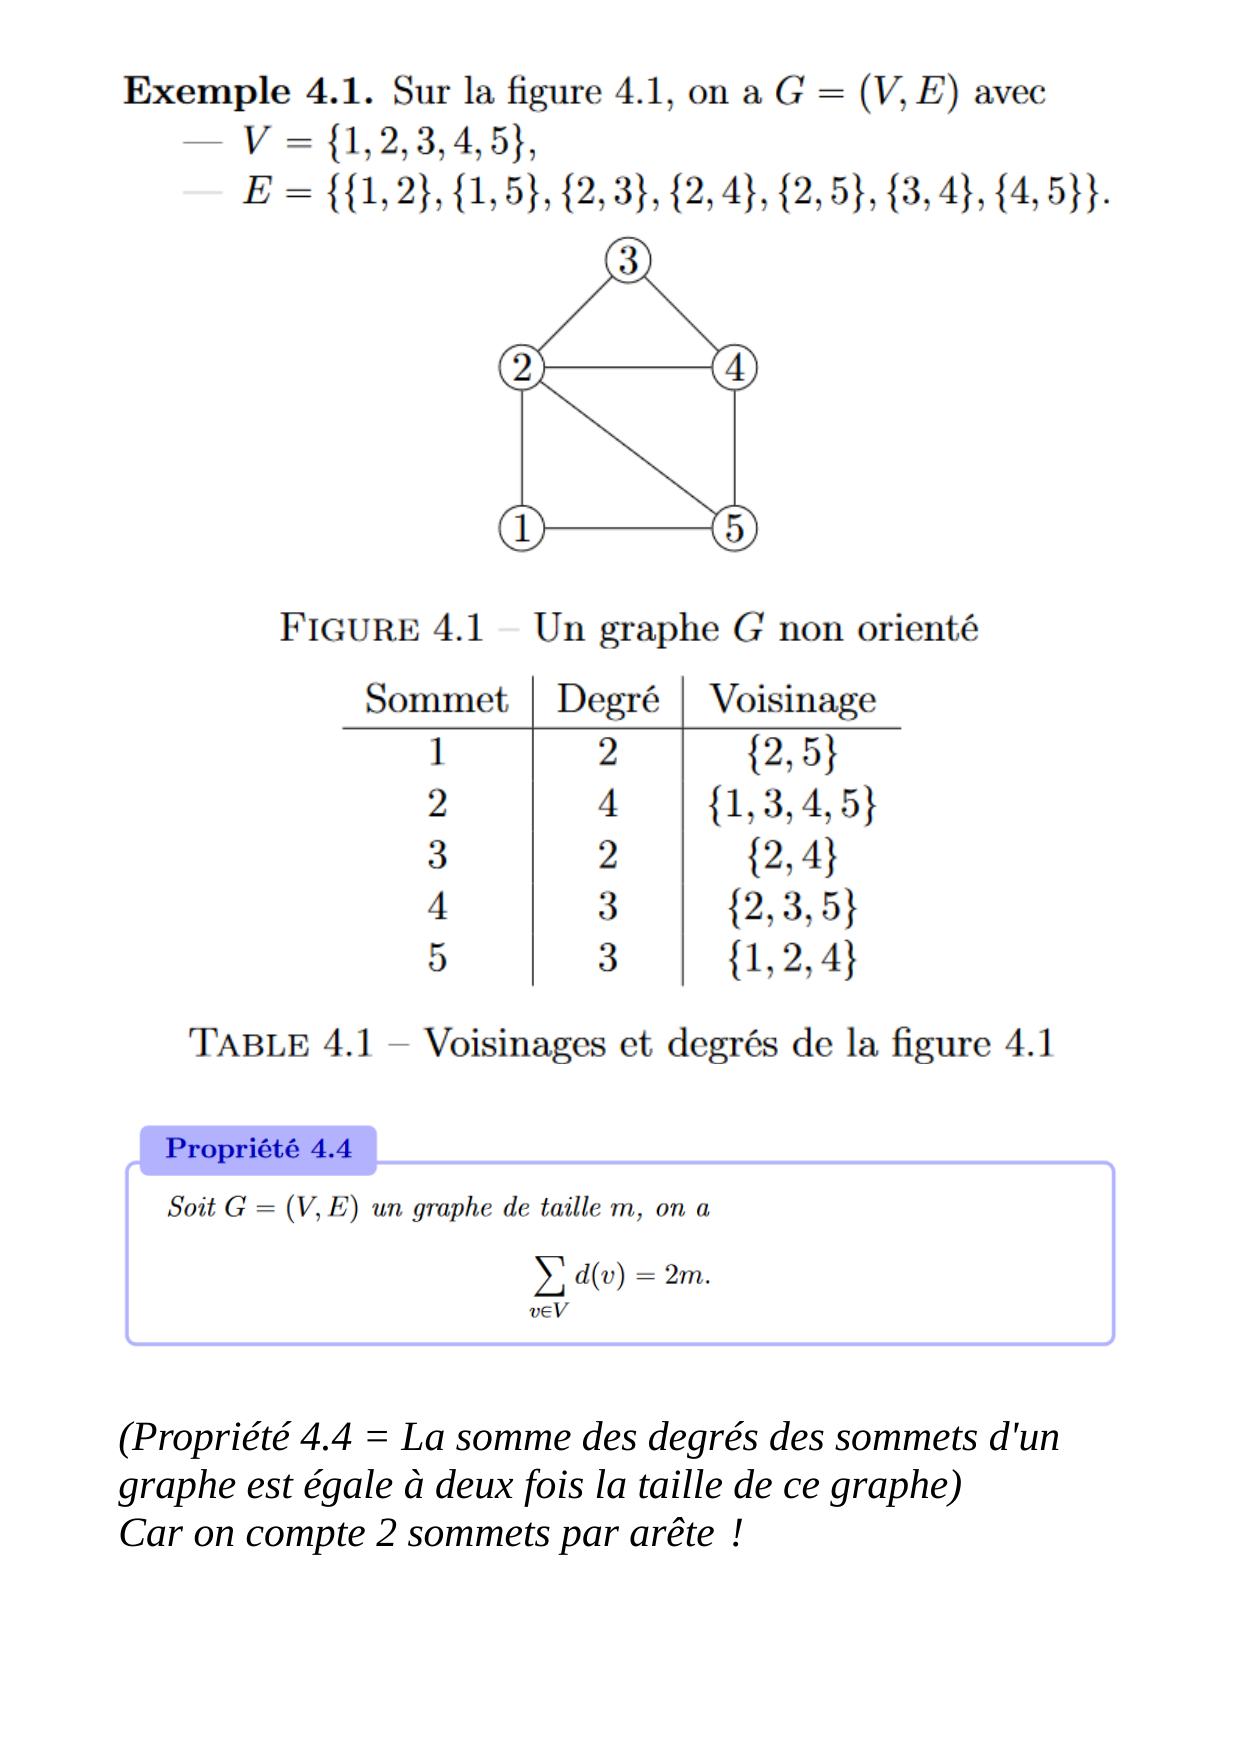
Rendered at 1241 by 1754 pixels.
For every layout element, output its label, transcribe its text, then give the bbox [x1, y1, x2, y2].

text (Propriété 4.4 = La somme des degrés des sommets d'un graphe est égale à deux fois la taille de ce graphe) [118, 1412, 1122, 1508]
text Car on compte 2 sommets par arête ! [118, 1508, 1122, 1556]
